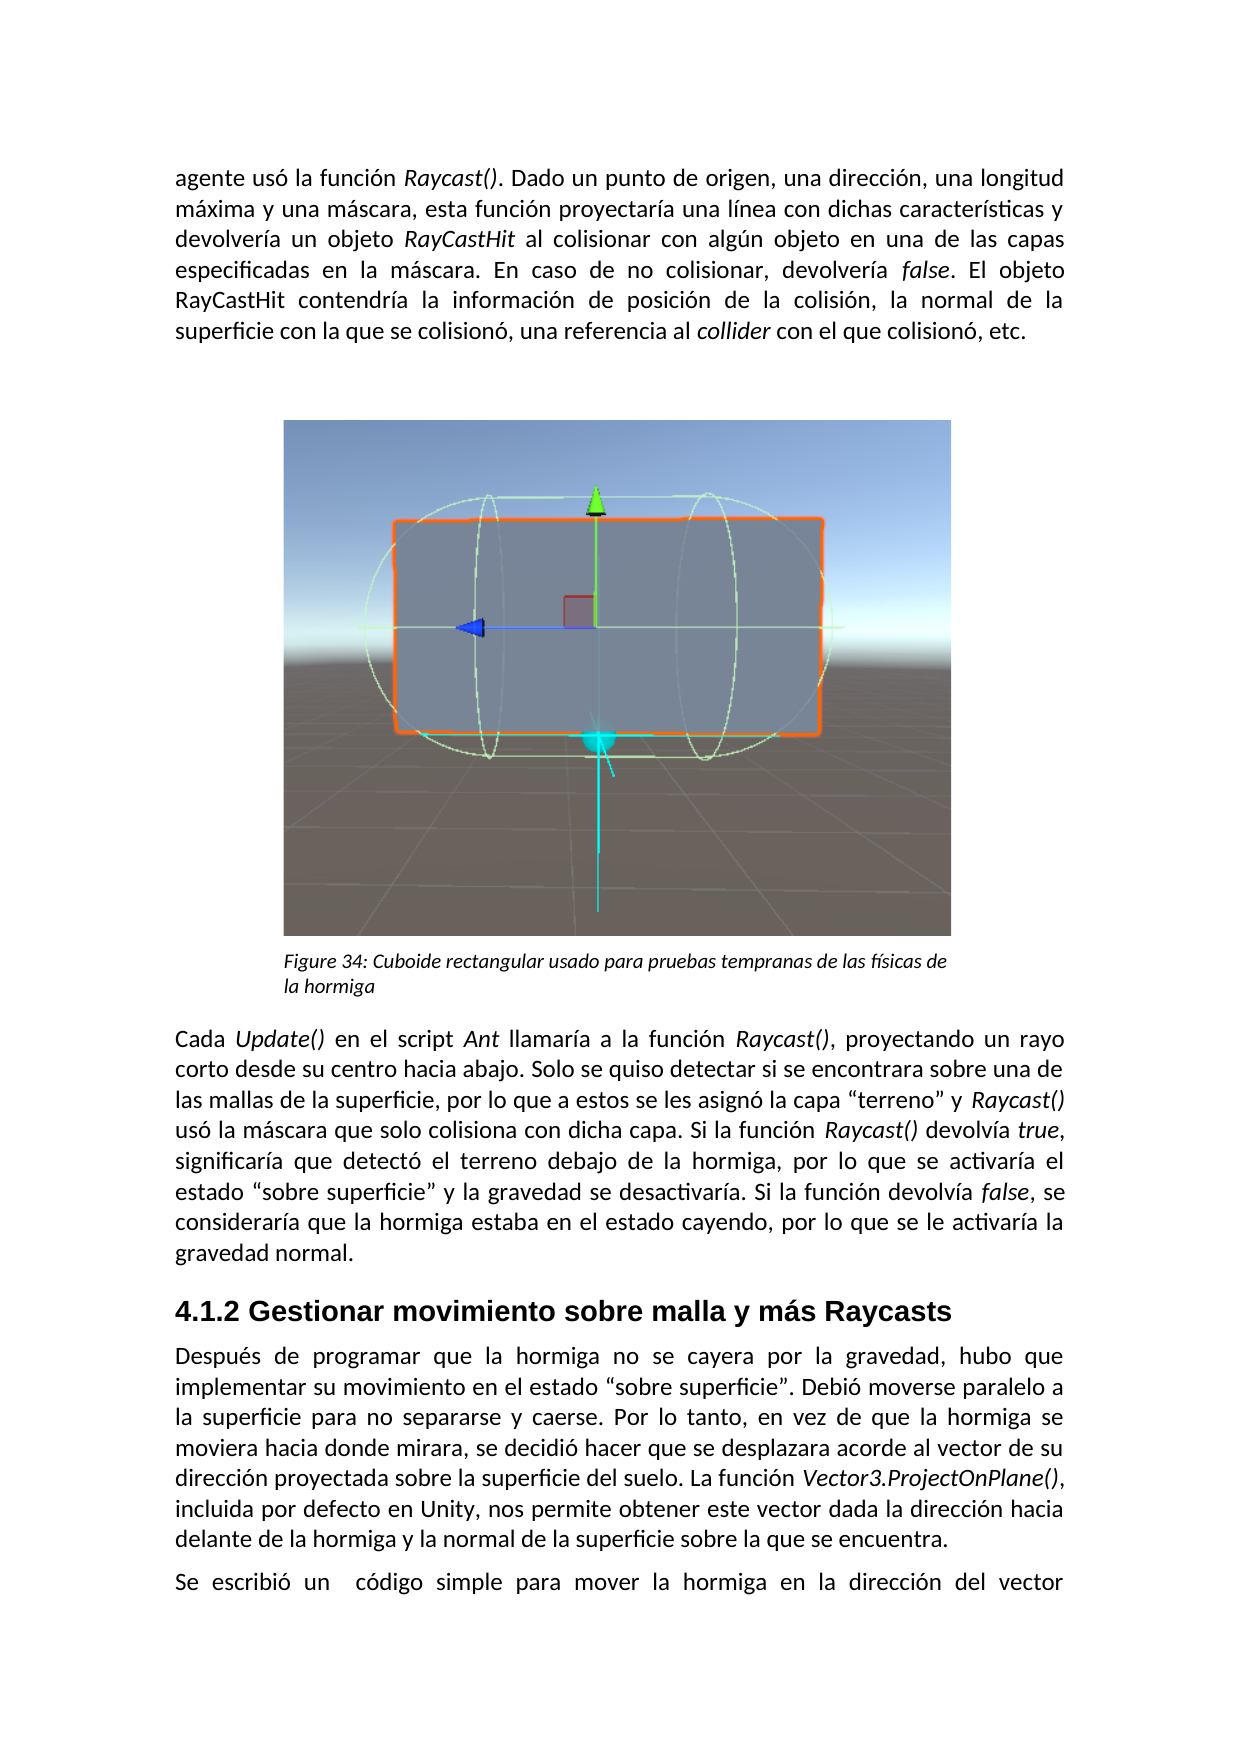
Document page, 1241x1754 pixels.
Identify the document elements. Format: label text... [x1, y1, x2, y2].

text agente usó la función Raycast(). Dado un punto de origen, una dirección, una longitud máxima y una máscara, esta función proyectaría una línea con dichas características y devolvería un objeto RayCastHit al colisionar con algún objeto en una de las capas especificadas en la máscara. En caso de no colisionar, devolvería false. El objeto RayCastHit contendría la información de posición de la colisión, la normal de la superficie con la que se colisionó, una referencia al collider con el que colisionó, etc. [175, 162, 1065, 346]
picture [283, 420, 952, 936]
text Cada Update() en el script Ant llamaría a la función Raycast(), proyectando un rayo corto desde su centro hacia abajo. Solo se quiso detectar si se encontrara sobre una de las mallas de la superficie, por lo que a estos se les asignó la capa “terreno” y Raycast() usó la máscara que solo colisiona con dicha capa. Si la función Raycast() devolvía true, significaría que detectó el terreno debajo de la hormiga, por lo que se activaría el estado “sobre superficie” y la gravedad se desactivaría. Si la función devolvía false, se consideraría que la hormiga estaba en el estado cayendo, por lo que se le activaría la gravedad normal. [175, 401, 1065, 1267]
subtitle Gestionar movimiento sobre malla y más Raycasts [175, 1294, 1065, 1328]
text Después de programar que la hormiga no se cayera por la gravedad, hubo que implementar su movimiento en el estado “sobre superficie”. Debió moverse paralelo a la superficie para no separarse y caerse. Por lo tanto, en vez de que la hormiga se moviera hacia donde mirara, se decidió hacer que se desplazara acorde al vector de su dirección proyectada sobre la superficie del suelo. La función Vector3.ProjectOnPlane(), incluida por defecto en Unity, nos permite obtener este vector dada la dirección hacia delante de la hormiga y la normal de la superficie sobre la que se encuentra. [175, 1340, 1065, 1554]
text Figure 34: Cuboide rectangular usado para pruebas tempranas de las físicas de la hormiga [284, 936, 951, 999]
text Se escribió un código simple para mover la hormiga en la dirección del vector [175, 1567, 1065, 1597]
